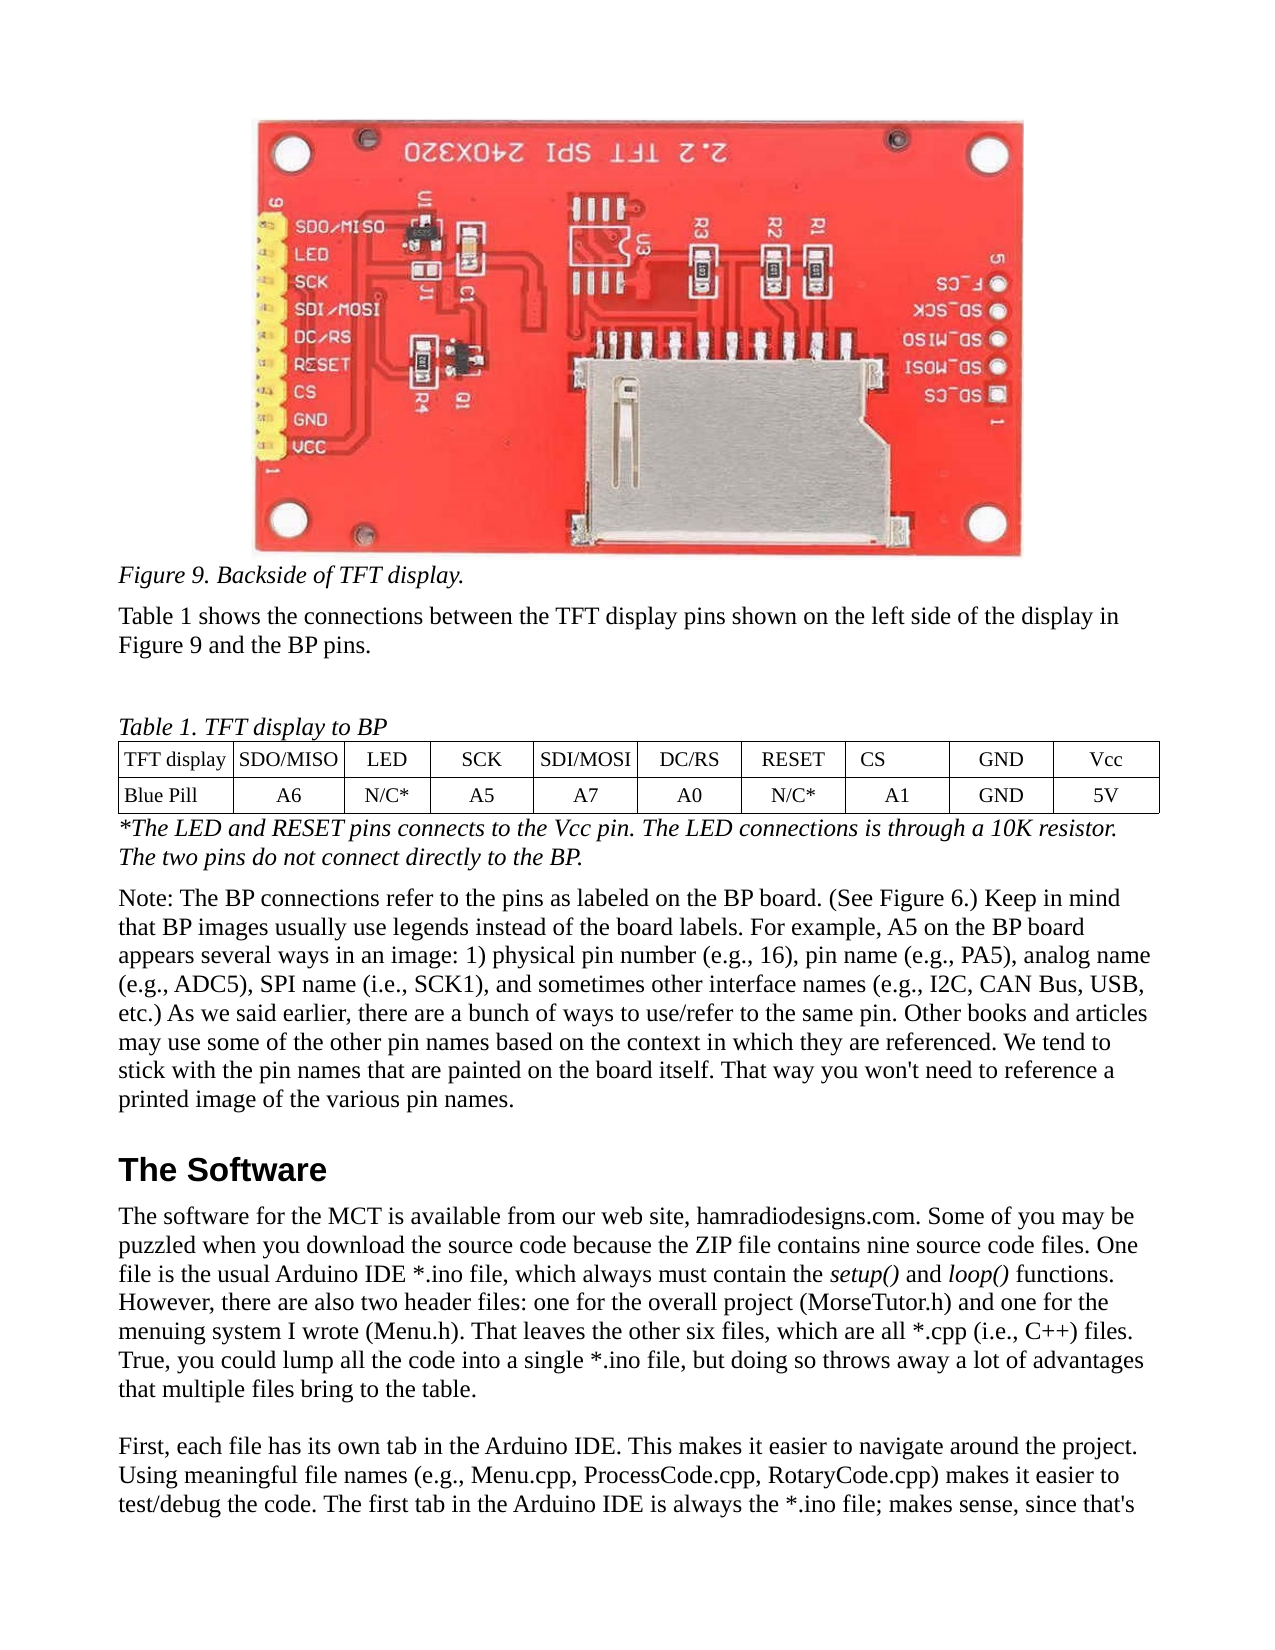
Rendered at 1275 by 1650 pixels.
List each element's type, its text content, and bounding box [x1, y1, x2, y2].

table_header LED [345, 742, 430, 777]
table_cell A5 [431, 778, 533, 813]
table_cell A6 [234, 778, 344, 813]
table_cell N/C* [345, 778, 430, 813]
table_cell Blue Pill [119, 778, 233, 813]
text Note: The BP connections refer to the pins as labeled on the BP board. (See Figure 6.) Keep in mind that BP images usually use legends instead of the board labels. For example, A5 on the BP board appears several ways in an image: 1) physical pin number (e.g., 16), pin name (e.g., PA5), analog name (e.g., ADC5), SPI name (i.e., SCK1), and sometimes other interface names (e.g., I2C, CAN Bus, USB, etc.) As we said earlier, there are a bunch of ways to use/refer to the same pin. Other books and articles may use some of the other pin names based on the context in which they are referenced. We tend to stick with the pin names that are painted on the board itself. That way you won't need to reference a printed image of the various pin names. [118, 883, 1157, 1113]
text First, each file has its own tab in the Arduino IDE. This makes it easier to navigate around the project. Using meaningful file names (e.g., Menu.cpp, ProcessCode.cpp, RotaryCode.cpp) makes it easier to test/debug the code. The first tab in the Arduino IDE is always the *.ino file; makes sense, since that's [118, 1431, 1157, 1517]
text The software for the MCT is available from our web site, hamradiodesigns.com. Some of you may be puzzled when you download the source code because the ZIP file contains nine source code files. One file is the usual Arduino IDE *.ino file, which always must contain the setup() and loop() functions. However, there are also two header files: one for the overall project (MorseTutor.h) and one for the menuing system I wrote (Menu.h). That leaves the other six files, which are all *.cpp (i.e., C++) files. True, you could lump all the code into a single *.ino file, but doing so throws away a lot of advantages that multiple files bring to the table. [118, 1201, 1157, 1402]
subtitle The Software [118, 1150, 1157, 1189]
table_cell A7 [534, 778, 637, 813]
table_header SCK [431, 742, 533, 777]
table_header RESET [742, 742, 845, 777]
table_header TFT display [119, 742, 233, 777]
text Figure 9. Backside of TFT display. [118, 118, 1157, 589]
table_header GND [950, 742, 1053, 777]
table_header Vcc [1054, 742, 1159, 777]
text *The LED and RESET pins connects to the Vcc pin. The LED connections is through a 10K resistor. The two pins do not connect directly to the BP. [118, 814, 1157, 870]
picture [251, 118, 1024, 560]
table_header CS [846, 742, 949, 777]
table_cell A1 [846, 778, 949, 813]
table_cell 5V [1054, 778, 1159, 813]
text Table 1. TFT display to BP [118, 712, 1157, 741]
table_header SDO/MISO [234, 742, 344, 777]
text Table 1 shows the connections between the TFT display pins shown on the left side of the display in Figure 9 and the BP pins. [118, 601, 1157, 659]
table_cell A0 [638, 778, 741, 813]
table_cell N/C* [742, 778, 845, 813]
table_header SDI/MOSI [534, 742, 637, 777]
table_cell GND [950, 778, 1053, 813]
table_header DC/RS [638, 742, 741, 777]
